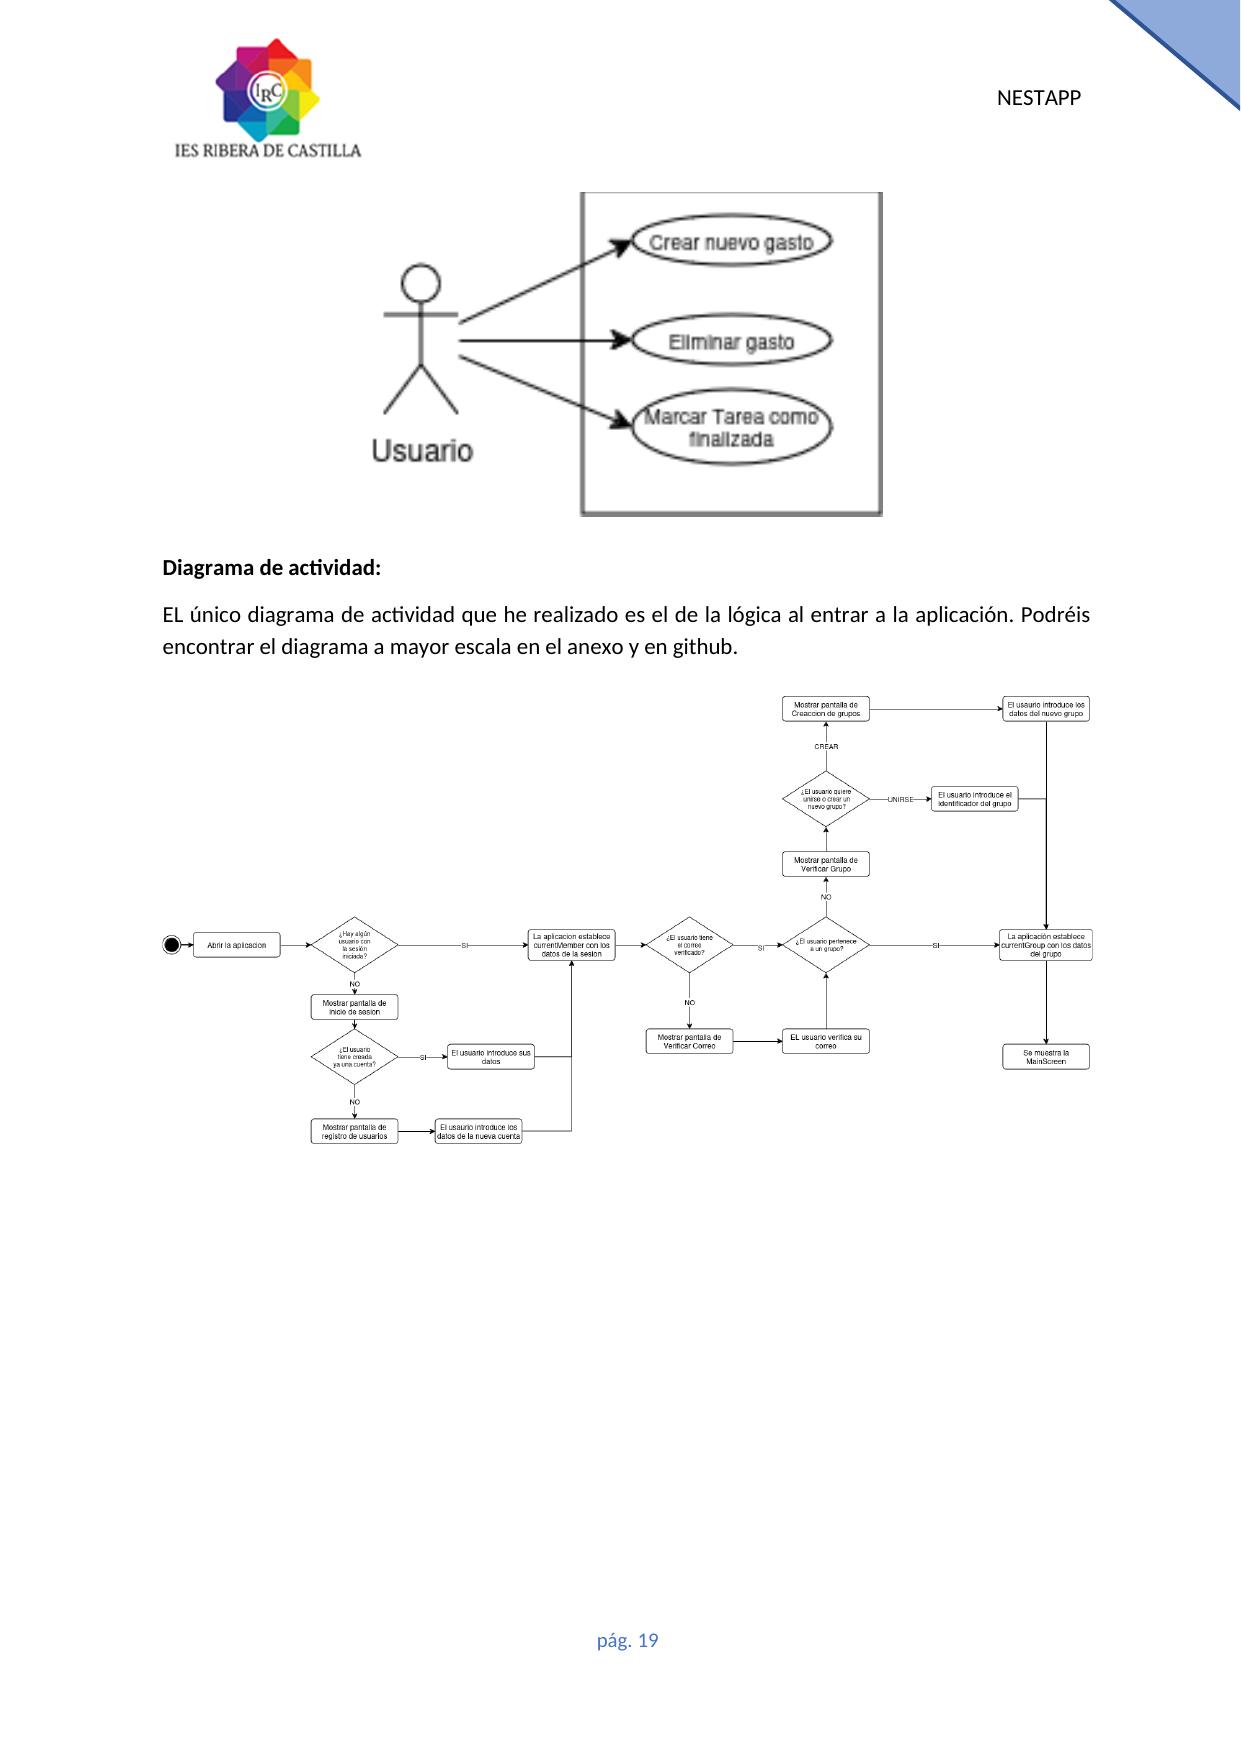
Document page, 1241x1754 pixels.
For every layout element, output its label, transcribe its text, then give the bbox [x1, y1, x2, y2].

text Diagrama de actividad: [162, 553, 1093, 581]
picture [372, 192, 883, 517]
picture [173, 29, 366, 164]
text EL único diagrama de actividad que he realizado es el de la lógica al entrar a la aplicación. Podréis encontrar el diagrama a mayor escala en el anexo y en github. [162, 600, 1093, 660]
picture [162, 696, 1093, 1144]
